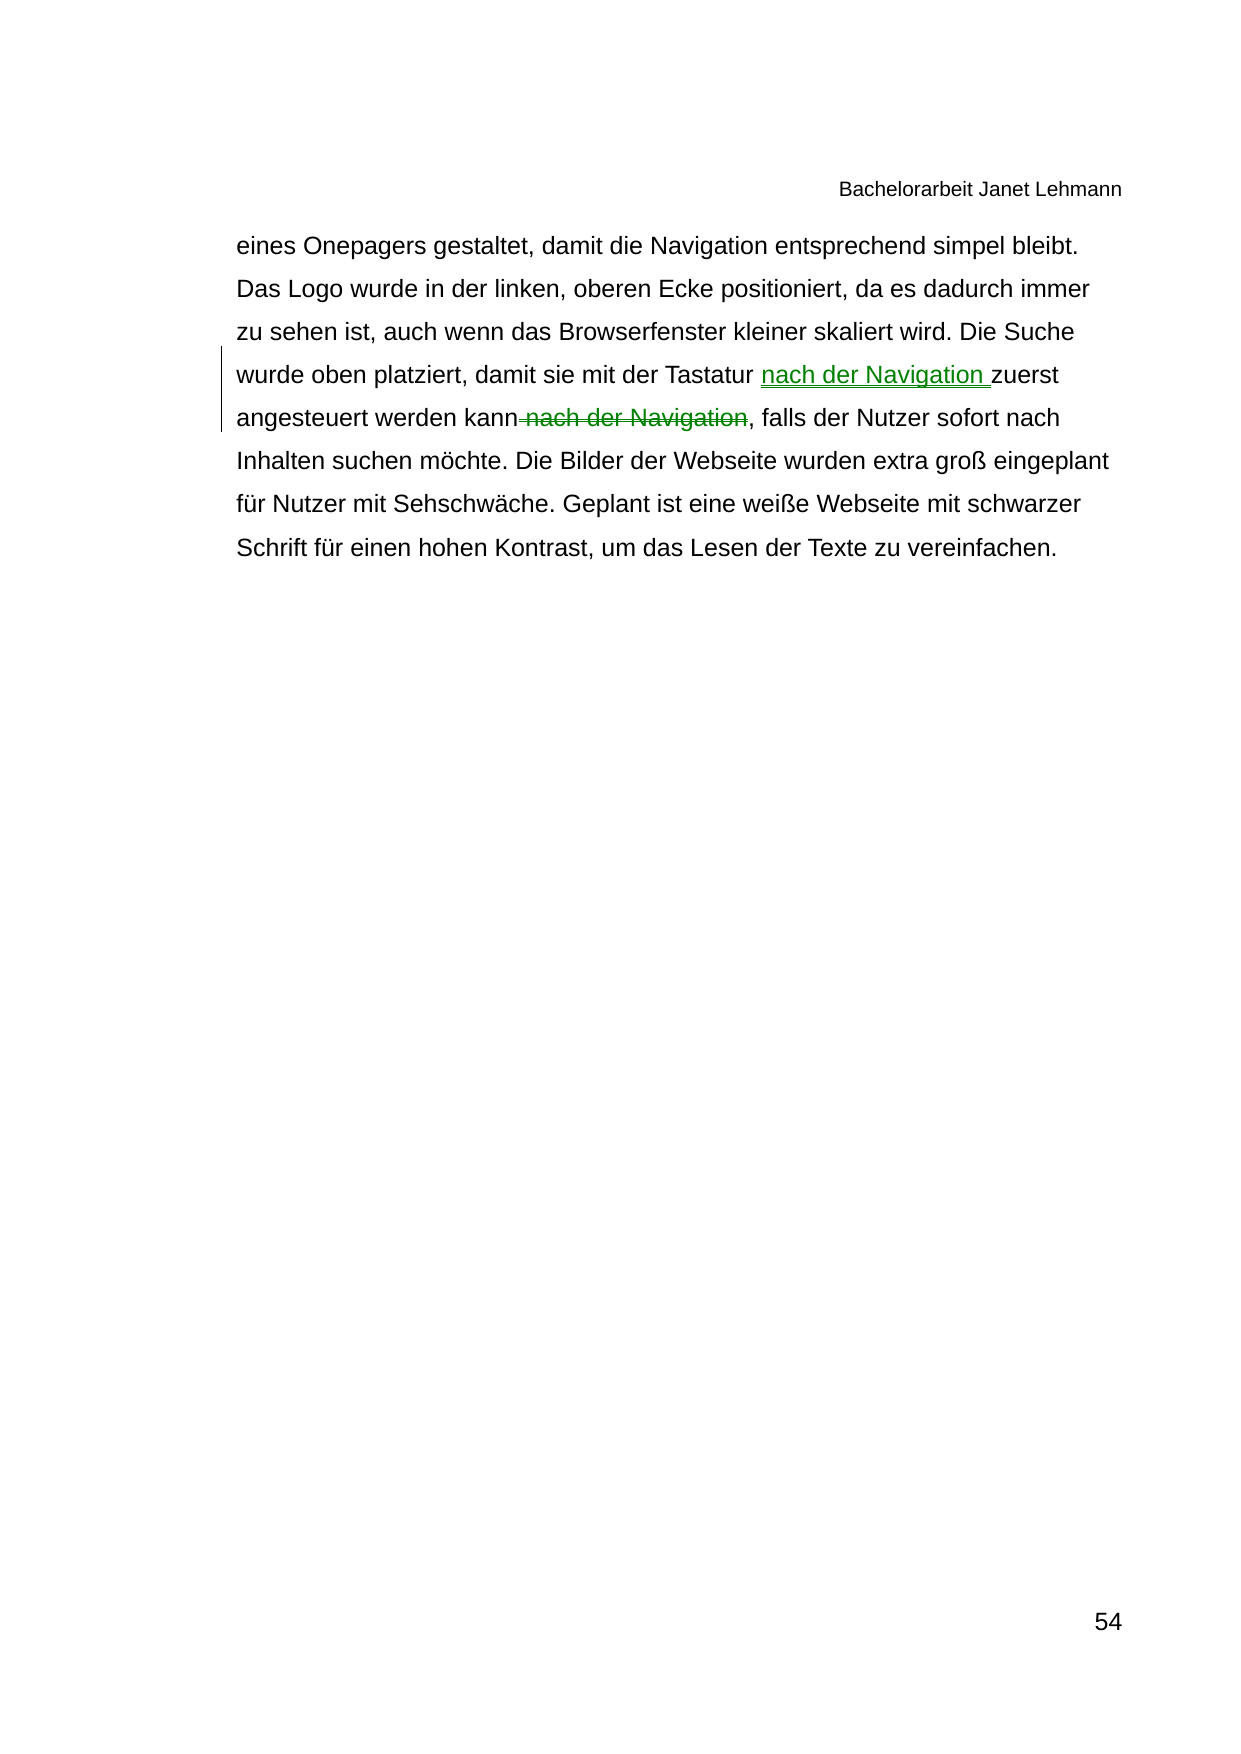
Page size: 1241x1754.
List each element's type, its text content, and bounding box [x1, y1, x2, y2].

text eines Onepagers gestaltet, damit die Navigation entsprechend simpel bleibt. Das Logo wurde in der linken, oberen Ecke positioniert, da es dadurch immer zu sehen ist, auch wenn das Browserfenster kleiner skaliert wird. Die Suche wurde oben platziert, damit sie mit der Tastatur nach der Navigation zuerst angesteuert werden kann, falls der Nutzer sofort nach Inhalten suchen möchte. Die Bilder der Webseite wurden extra groß eingeplant für Nutzer mit Sehschwäche. Geplant ist eine weiße Webseite mit schwarzer Schrift für einen hohen Kontrast, um das Lesen der Texte zu vereinfachen. [236, 231, 1122, 561]
